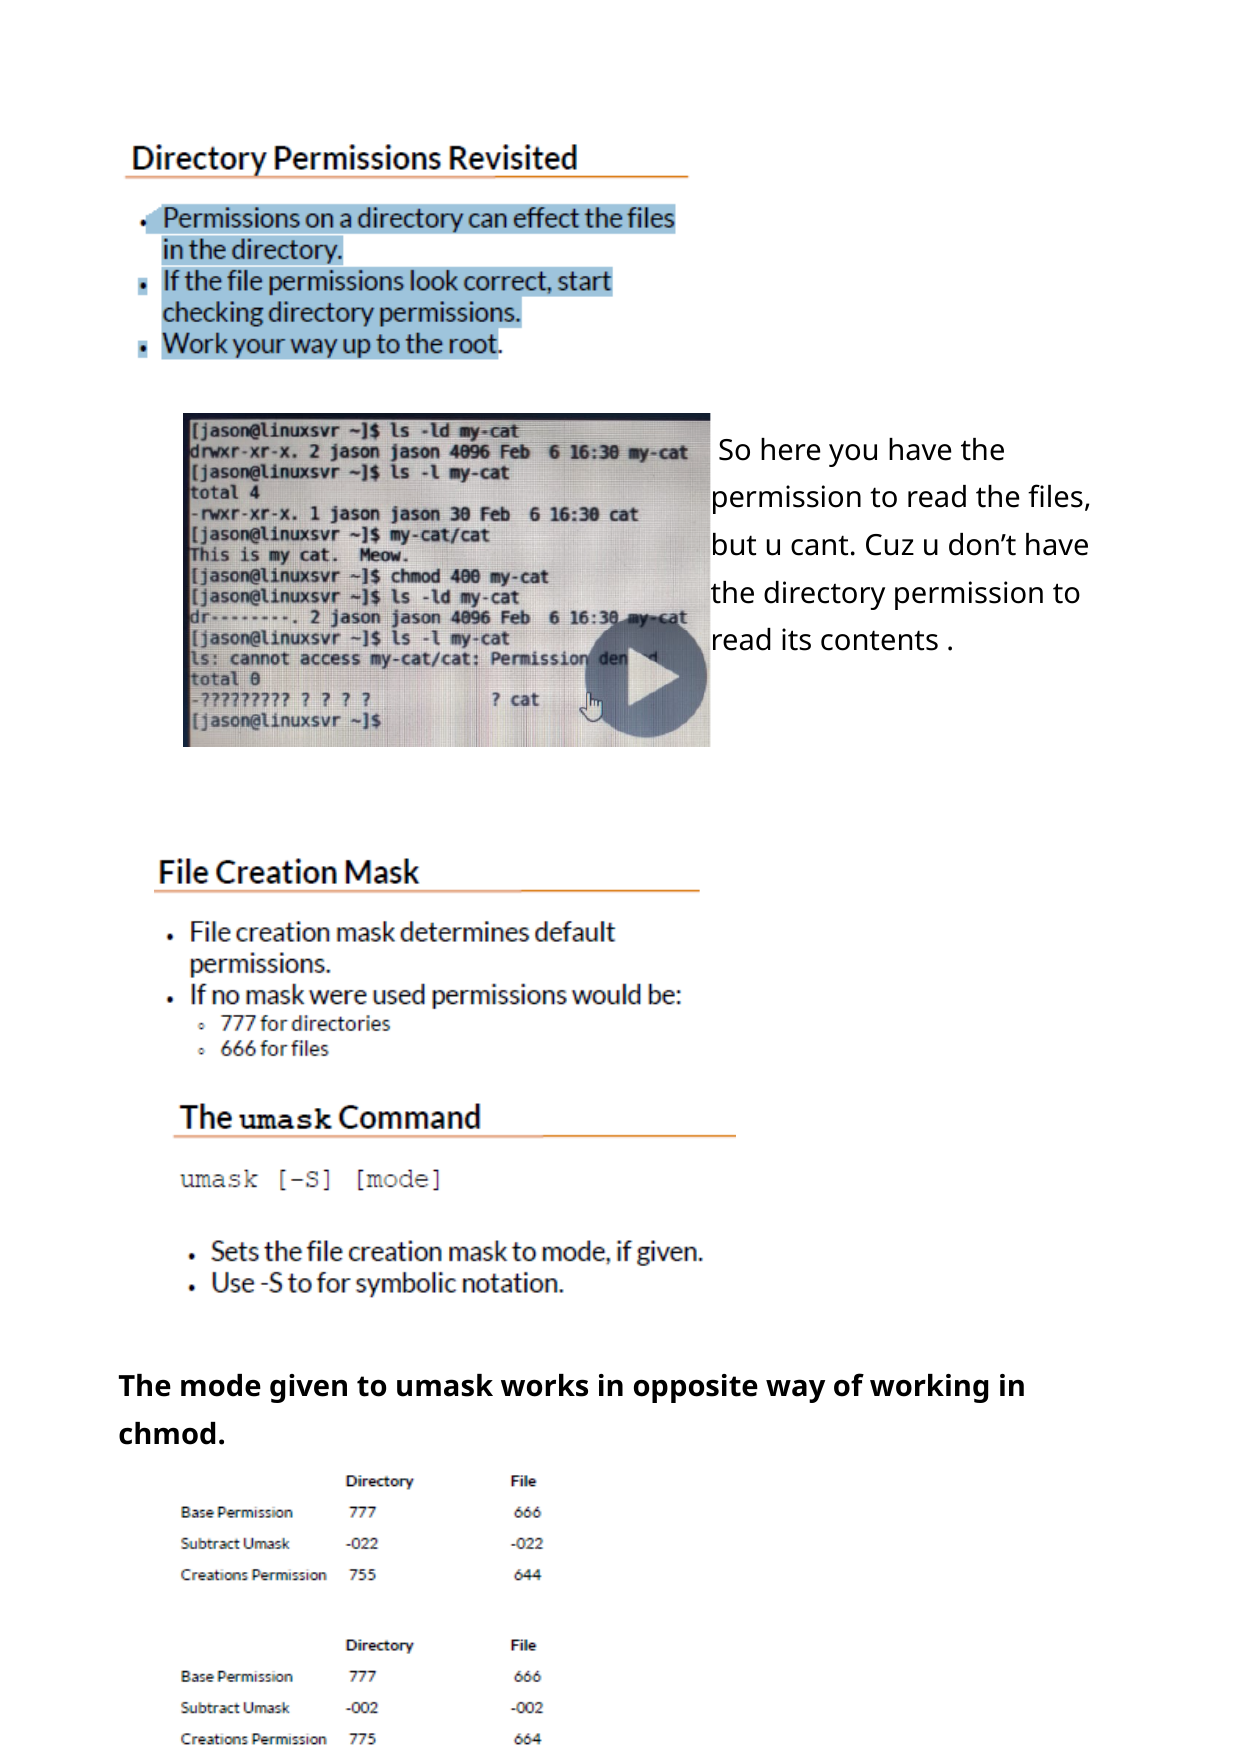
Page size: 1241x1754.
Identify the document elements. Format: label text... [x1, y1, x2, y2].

picture [121, 129, 693, 366]
text [118, 429, 183, 659]
picture [158, 1460, 605, 1754]
picture [154, 851, 700, 1064]
picture [183, 413, 711, 747]
text The mode given to umask works in opposite way of working in chmod. [118, 1366, 1122, 1453]
text So here you have the permission to read the files, but u cant. Cuz u don’t have the directory permission to read its contents . [711, 429, 1122, 659]
picture [171, 1097, 736, 1318]
